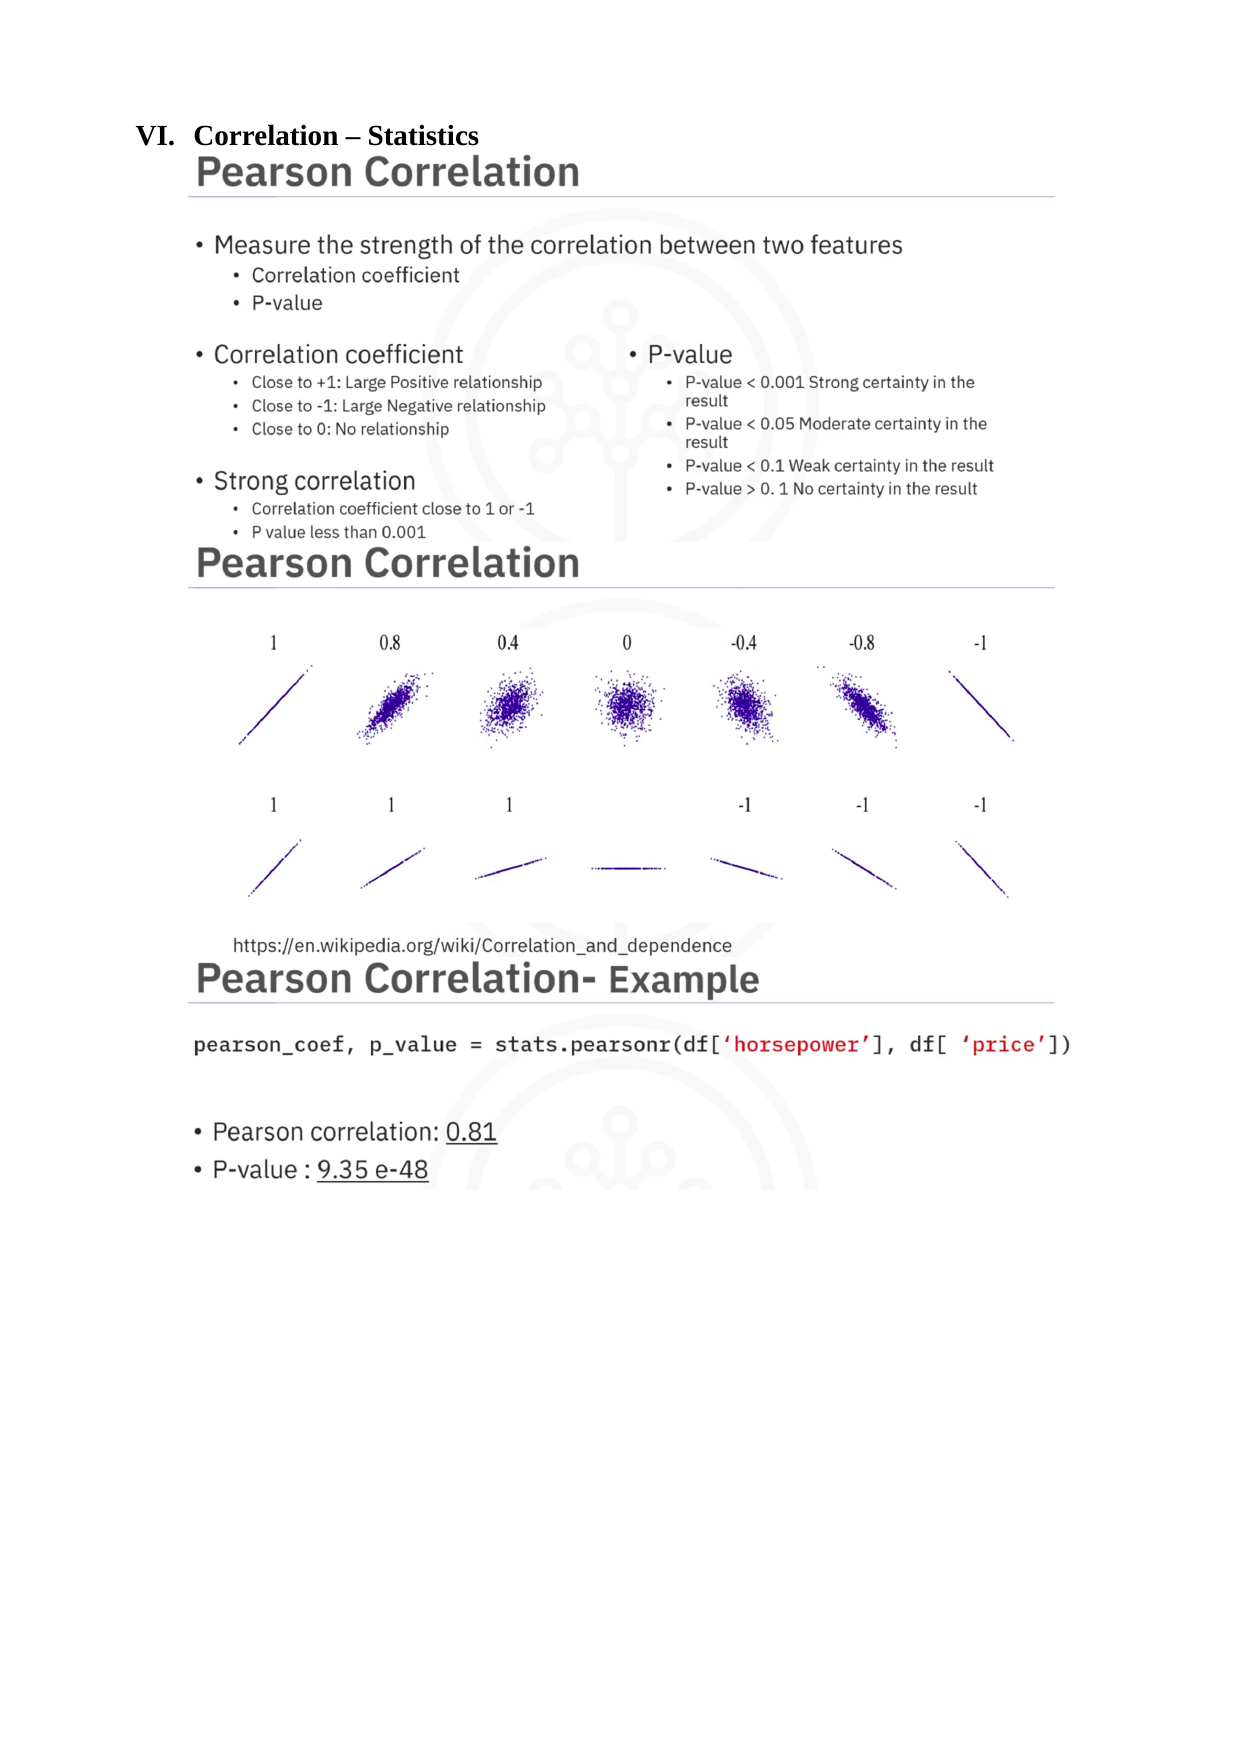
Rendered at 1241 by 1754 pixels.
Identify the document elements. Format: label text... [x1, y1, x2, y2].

picture [118, 151, 1123, 1190]
list Correlation – Statistics [175, 118, 1122, 151]
